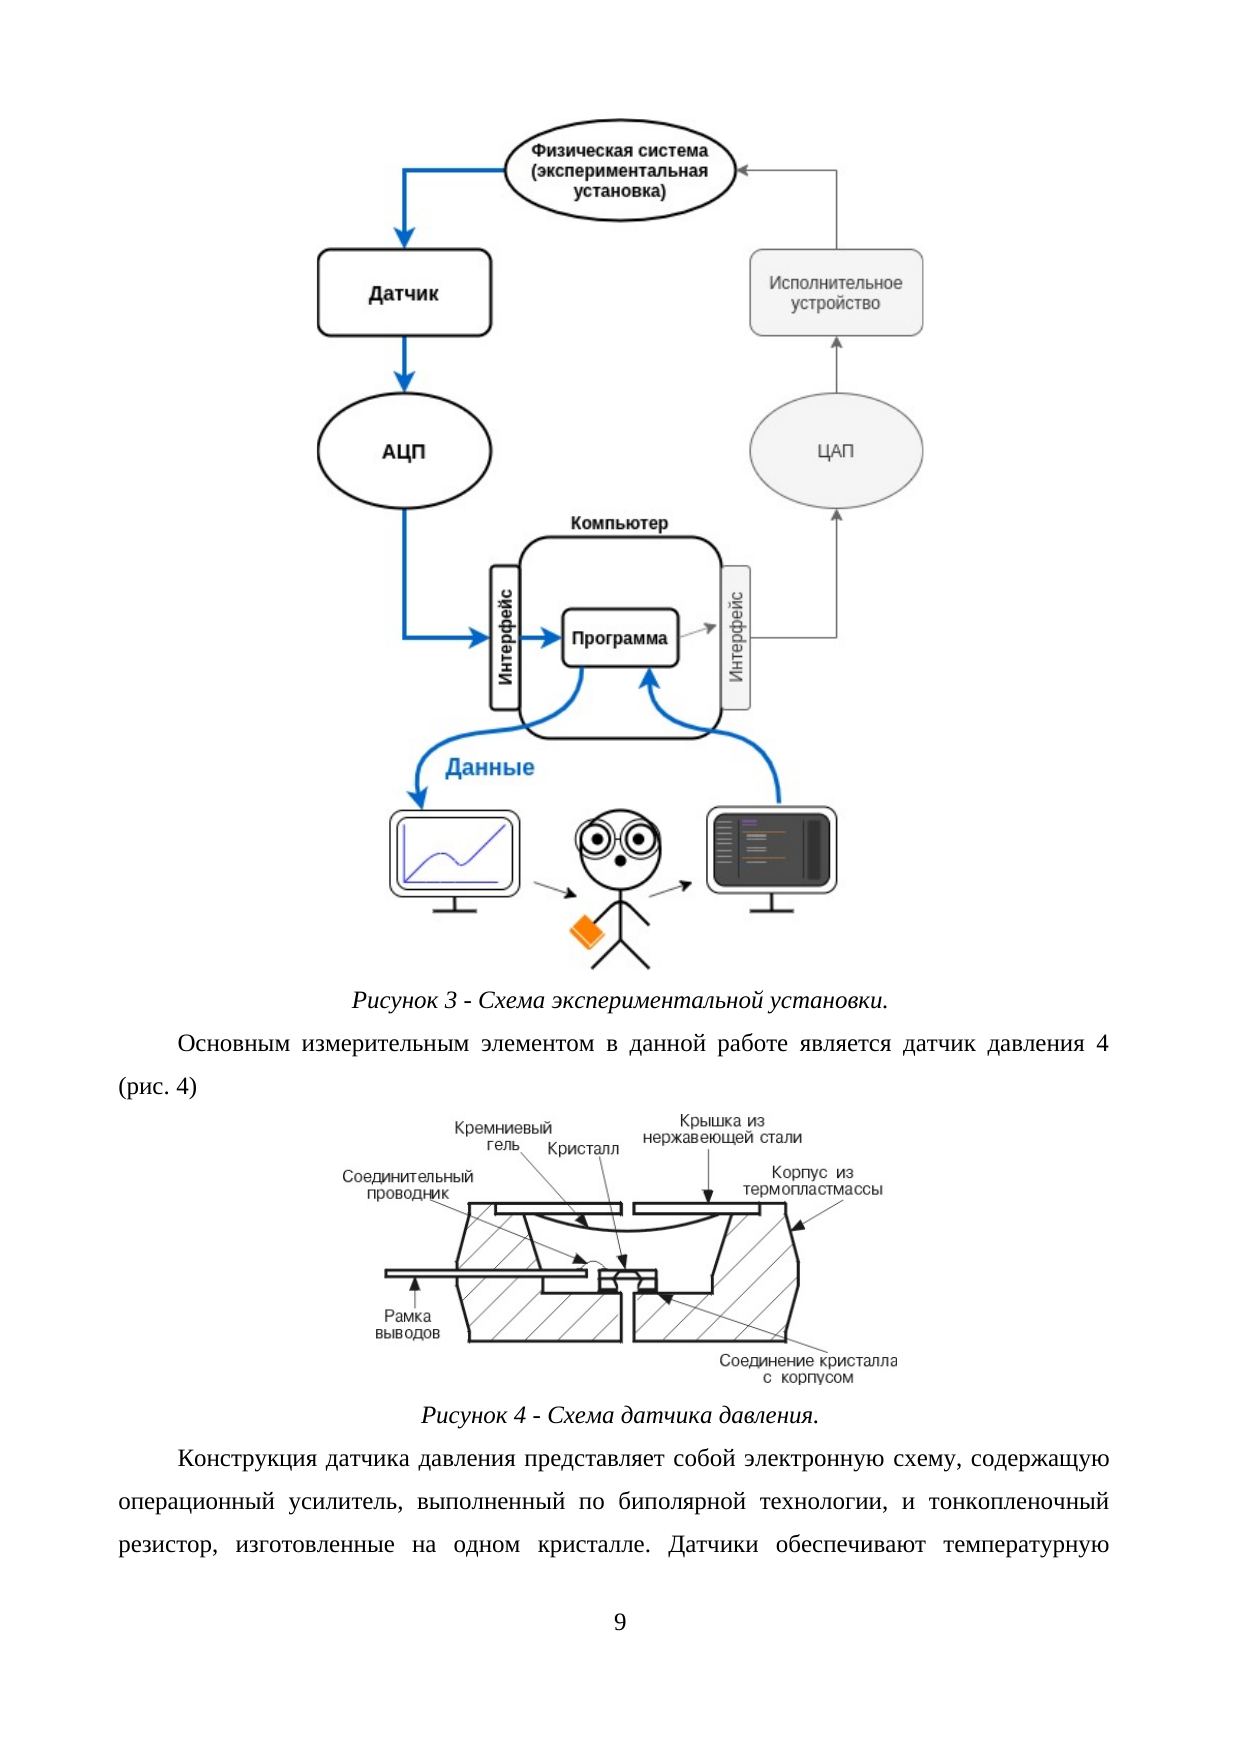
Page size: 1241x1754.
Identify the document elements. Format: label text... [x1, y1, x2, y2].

text Основным измерительным элементом в данной работе является датчик давления 4 (рис. 4) [118, 1028, 1110, 1100]
text Конструкция датчика давления представляет собой электронную схему, содержащую операционный усилитель, выполненный по биполярной технологии, и тонкопленочный резистор, изготовленные на одном кристалле. Датчики обеспечивают температурную [118, 1443, 1110, 1558]
picture [316, 118, 924, 971]
text Рисунок 3 - Схема экспериментальной установки. [118, 985, 1122, 1014]
text Рисунок 4 - Схема датчика давления. [118, 1400, 1122, 1428]
picture [342, 1114, 898, 1386]
